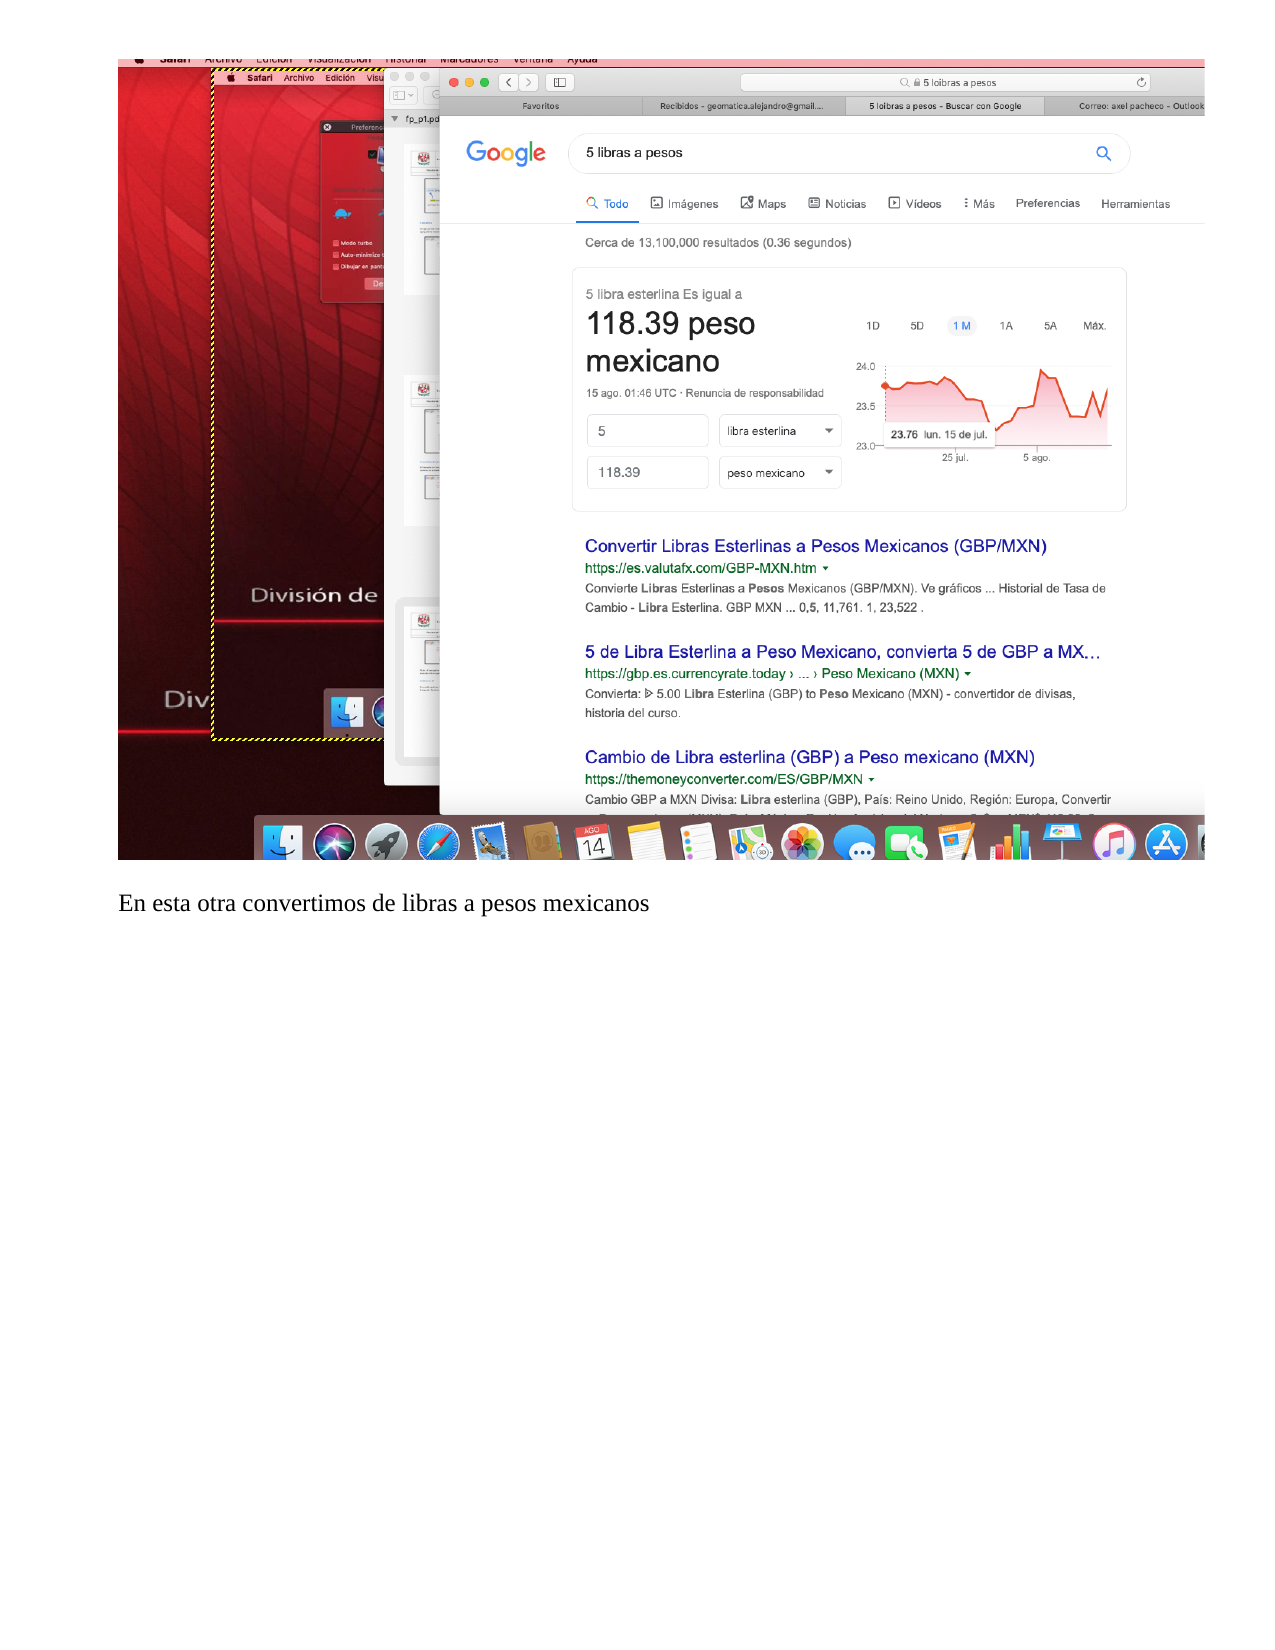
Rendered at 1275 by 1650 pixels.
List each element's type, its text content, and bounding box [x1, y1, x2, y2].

text En esta otra convertimos de libras a pesos mexicanos [118, 888, 1205, 917]
